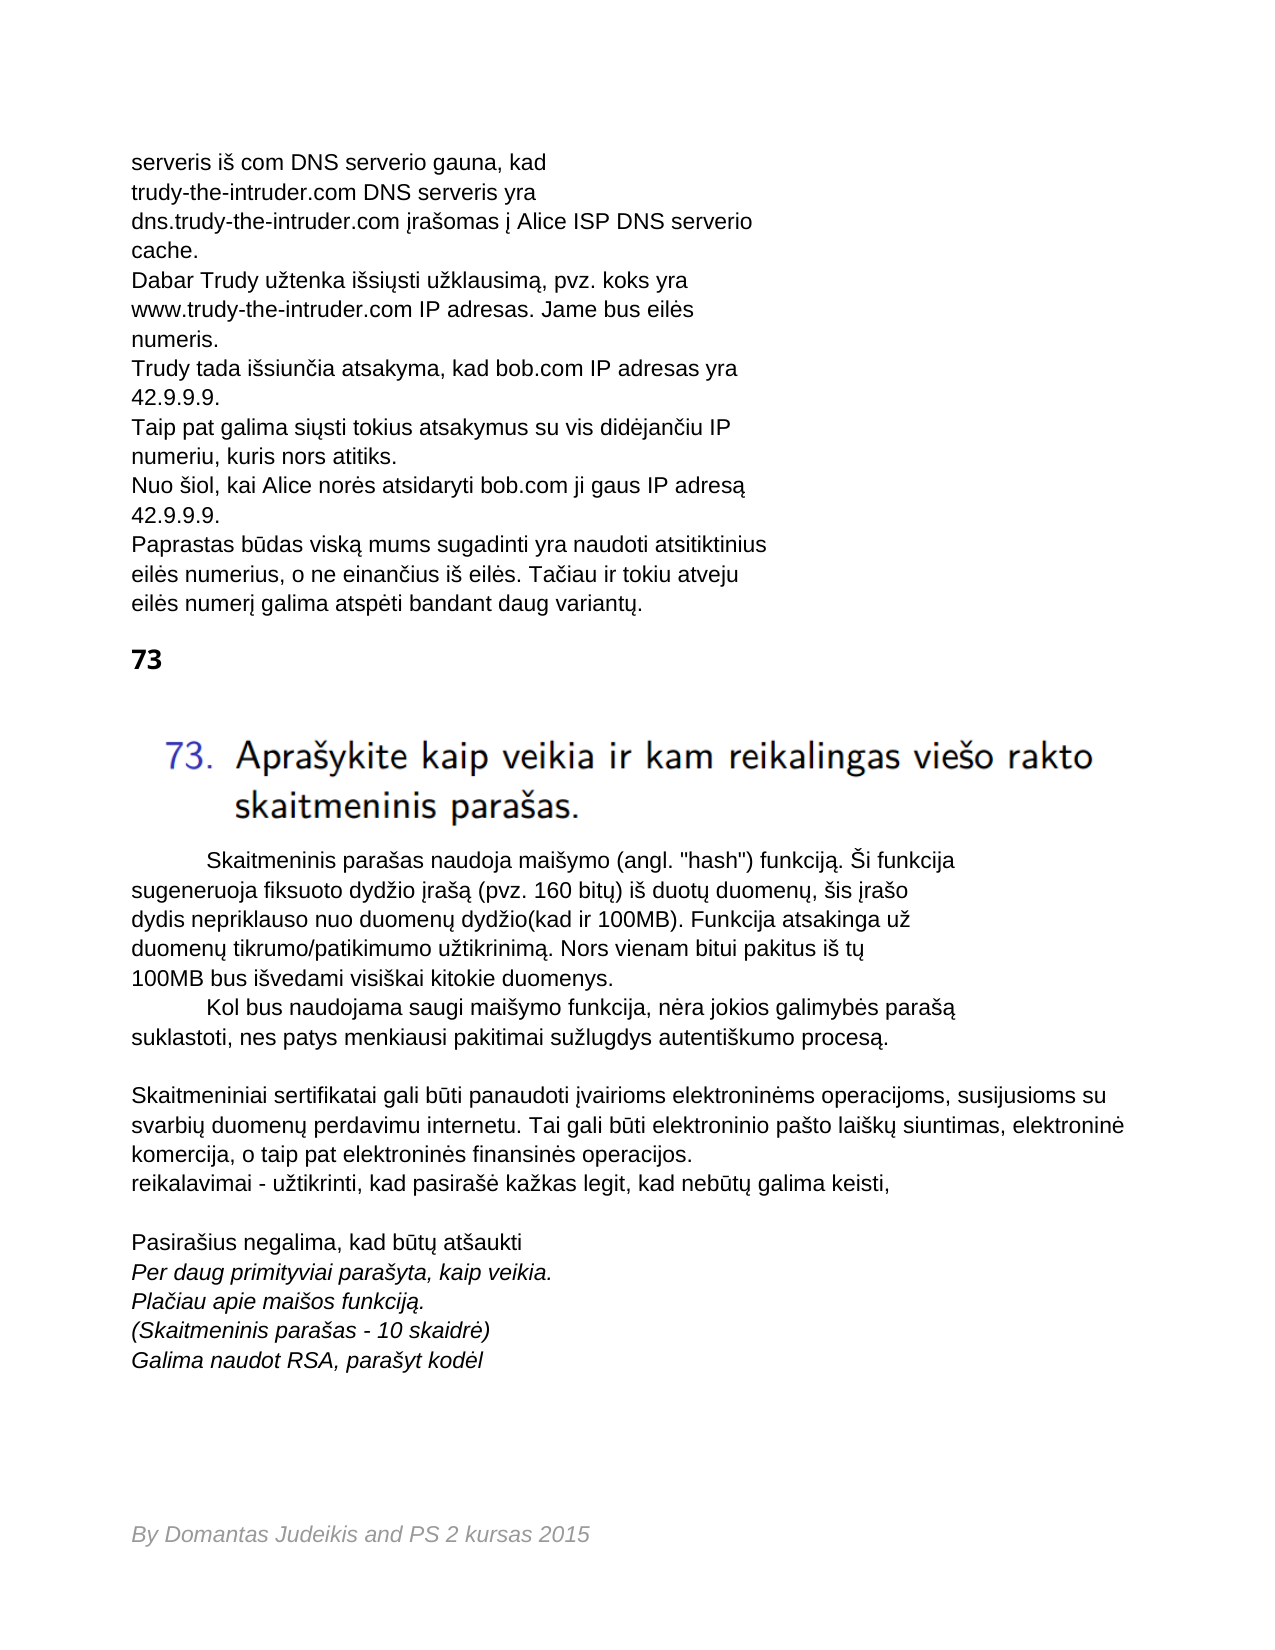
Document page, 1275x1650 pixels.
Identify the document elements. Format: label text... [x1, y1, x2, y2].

text dydis nepriklauso nuo duomenų dydžio(kad ir 100MB). Funkcija atsakinga už [131, 907, 1144, 932]
subtitle 73 [131, 641, 1144, 678]
text duomenų tikrumo/patikimumo užtikrinimą. Nors vienam bitui pakitus iš tų [131, 936, 1144, 962]
text dns.trudy-the-intruder.com įrašomas į Alice ISP DNS serverio [131, 209, 1144, 234]
text 42.9.9.9. [131, 502, 1144, 528]
text eilės numerį galima atspėti bandant daug variantų. [131, 591, 1144, 616]
text Taip pat galima siųsti tokius atsakymus su vis didėjančiu IP [131, 414, 1144, 440]
text Galima naudot RSA, parašyt kodėl [131, 1347, 1144, 1373]
text Plačiau apie maišos funkciją. [131, 1289, 1144, 1314]
text Skaitmeninis parašas naudoja maišymo (angl. "hash") funkciją. Ši funkcija [131, 848, 1144, 874]
text reikalavimai - užtikrinti, kad pasirašė kažkas legit, kad nebūtų galima keisti, [131, 1171, 1144, 1197]
text eilės numerius, o ne einančius iš eilės. Tačiau ir tokiu atveju [131, 561, 1144, 587]
text Trudy tada išsiunčia atsakyma, kad bob.com IP adresas yra [131, 356, 1144, 381]
text numeris. [131, 326, 1144, 352]
picture [150, 731, 1125, 830]
text sugeneruoja fiksuoto dydžio įrašą (pvz. 160 bitų) iš duotų duomenų, šis įrašo [131, 877, 1144, 903]
text serveris iš com DNS serverio gauna, kad [131, 150, 1144, 176]
text (Skaitmeninis parašas - 10 skaidrė) [131, 1318, 1144, 1344]
text numeriu, kuris nors atitiks. [131, 444, 1144, 469]
text Paprastas būdas viską mums sugadinti yra naudoti atsitiktinius [131, 532, 1144, 557]
text www.trudy-the-intruder.com IP adresas. Jame bus eilės [131, 297, 1144, 322]
text Skaitmeniniai sertifikatai gali būti panaudoti įvairioms elektroninėms operacijoms, susijusioms su svarbių duomenų perdavimu internetu. Tai gali būti elektroninio pašto laiškų siuntimas, elektroninė komercija, o taip pat elektroninės finansinės operacijos. [131, 1083, 1144, 1167]
text trudy-the-intruder.com DNS serveris yra [131, 179, 1144, 205]
text Nuo šiol, kai Alice norės atsidaryti bob.com ji gaus IP adresą [131, 473, 1144, 499]
text Pasirašius negalima, kad būtų atšaukti [131, 1230, 1144, 1256]
text suklastoti, nes patys menkiausi pakitimai sužlugdys autentiškumo procesą. [131, 1024, 1144, 1050]
text Kol bus naudojama saugi maišymo funkcija, nėra jokios galimybės parašą [131, 995, 1144, 1021]
text Per daug primityviai parašyta, kaip veikia. [131, 1259, 1144, 1285]
text 100MB bus išvedami visiškai kitokie duomenys. [131, 966, 1144, 991]
text cache. [131, 238, 1144, 264]
text 42.9.9.9. [131, 385, 1144, 411]
text Dabar Trudy užtenka išsiųsti užklausimą, pvz. koks yra [131, 267, 1144, 293]
